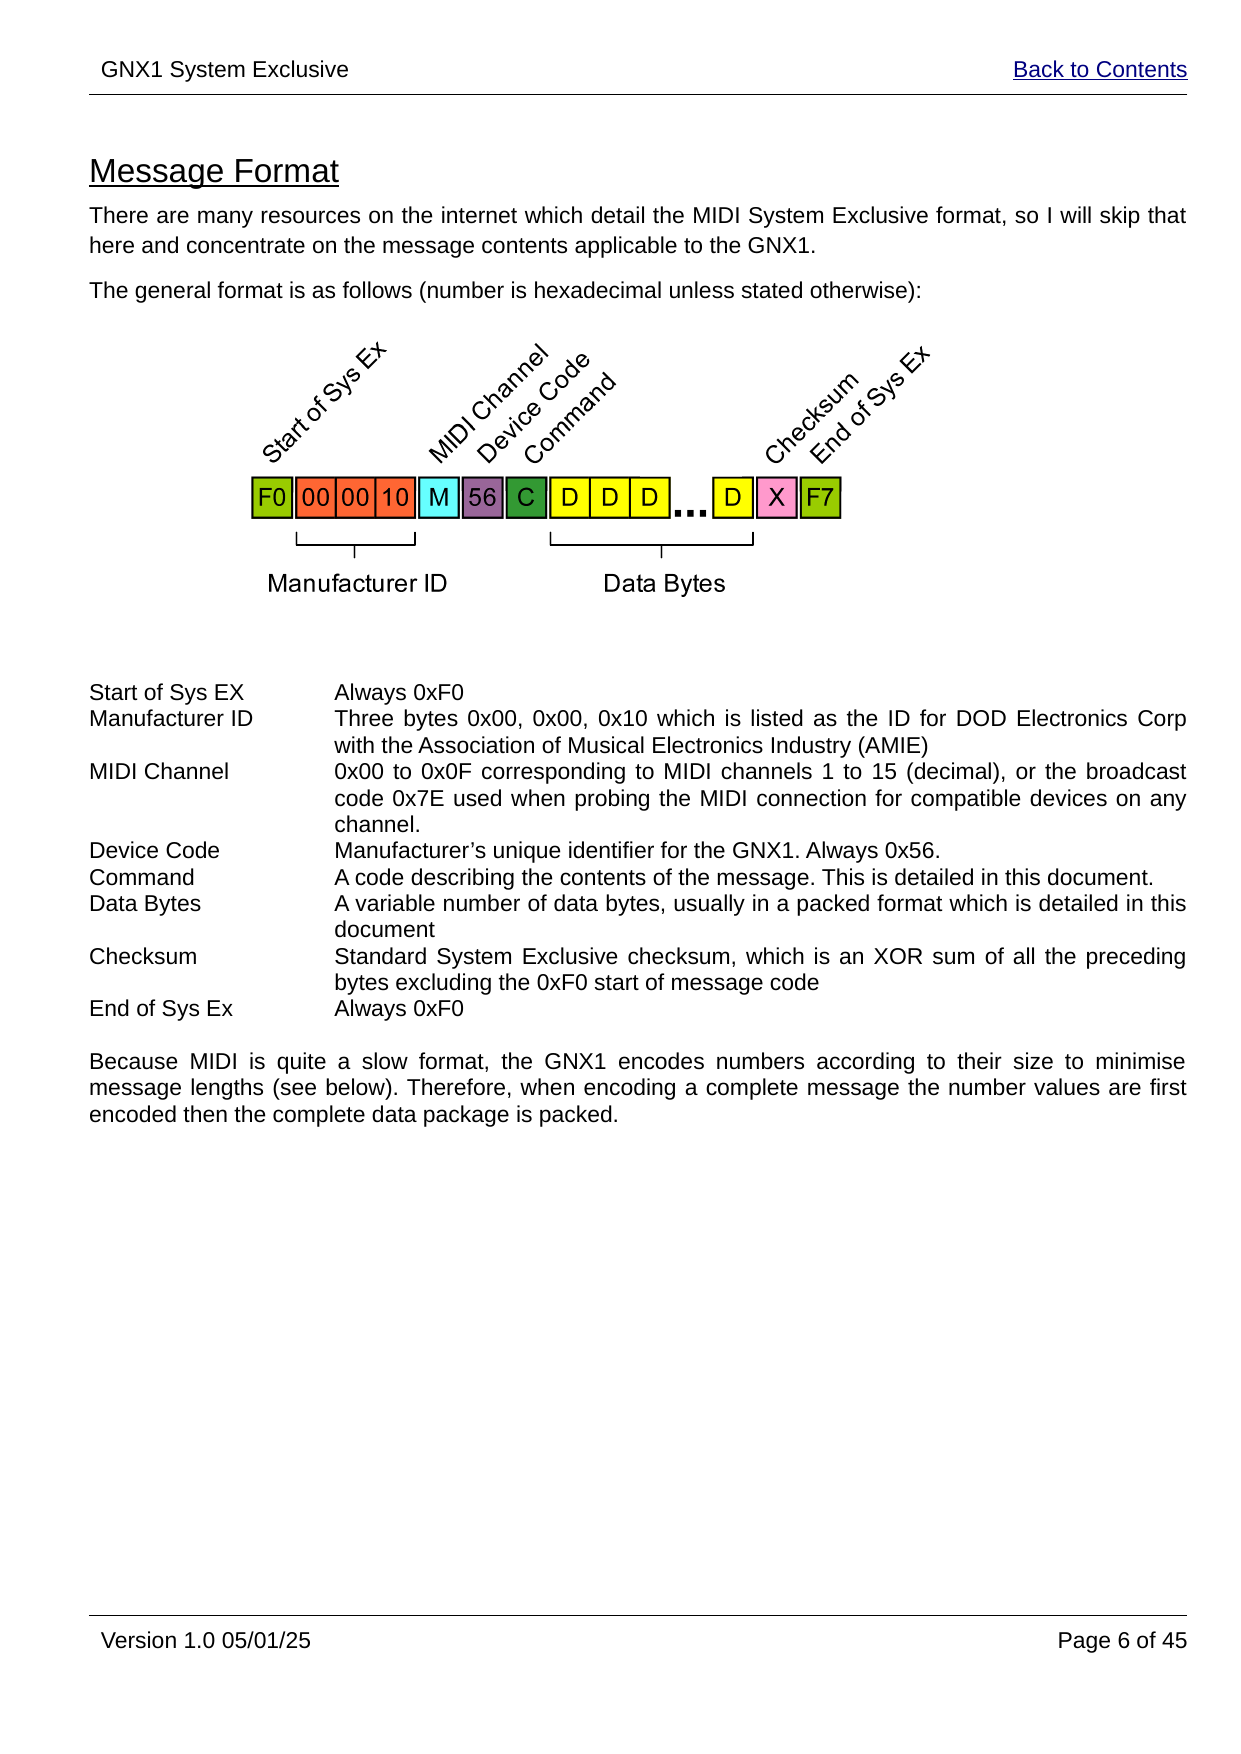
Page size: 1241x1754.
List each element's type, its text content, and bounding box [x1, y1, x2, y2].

table_cell MIDI Channel [89, 758, 334, 837]
picture [251, 340, 931, 598]
table_cell Device Code [89, 837, 334, 863]
table_cell Standard System Exclusive checksum, which is an XOR sum of all the preceding bytes excluding the 0xF0 start of message code [334, 943, 1187, 995]
table_cell 0x00 to 0x0F corresponding to MIDI channels 1 to 15 (decimal), or the broadcast code 0x7E used when probing the MIDI connection for compatible devices on any channel. [334, 758, 1187, 837]
text There are many resources on the internet which detail the MIDI System Exclusive format, so I will skip that here and concentrate on the message contents applicable to the GNX1. [89, 202, 1187, 259]
table_header Start of Sys EX [89, 679, 334, 705]
table_cell Manufacturer’s unique identifier for the GNX1. Always 0x56. [334, 837, 1187, 863]
text Because MIDI is quite a slow format, the GNX1 encodes numbers according to their size to minimise message lengths (see below). Therefore, when encoding a complete message the number values are first encoded then the complete data package is packed. [89, 1048, 1187, 1127]
table_cell Three bytes 0x00, 0x00, 0x10 which is listed as the ID for DOD Electronics Corp with the Association of Musical Electronics Industry (AMIE) [334, 705, 1187, 758]
table_header Always 0xF0 [334, 679, 1187, 705]
table_cell Always 0xF0 [334, 995, 1187, 1022]
table_cell Command [89, 864, 334, 890]
table_cell Checksum [89, 943, 334, 995]
table_cell End of Sys Ex [89, 995, 334, 1022]
table_cell Data Bytes [89, 890, 334, 943]
text The general format is as follows (number is hexadecimal unless stated otherwise): [89, 277, 1187, 304]
table_cell A variable number of data bytes, usually in a packed format which is detailed in this document [334, 890, 1187, 943]
subtitle Message Format [89, 151, 1187, 190]
table_cell Manufacturer ID [89, 705, 334, 758]
table_cell A code describing the contents of the message. This is detailed in this document. [334, 864, 1187, 890]
